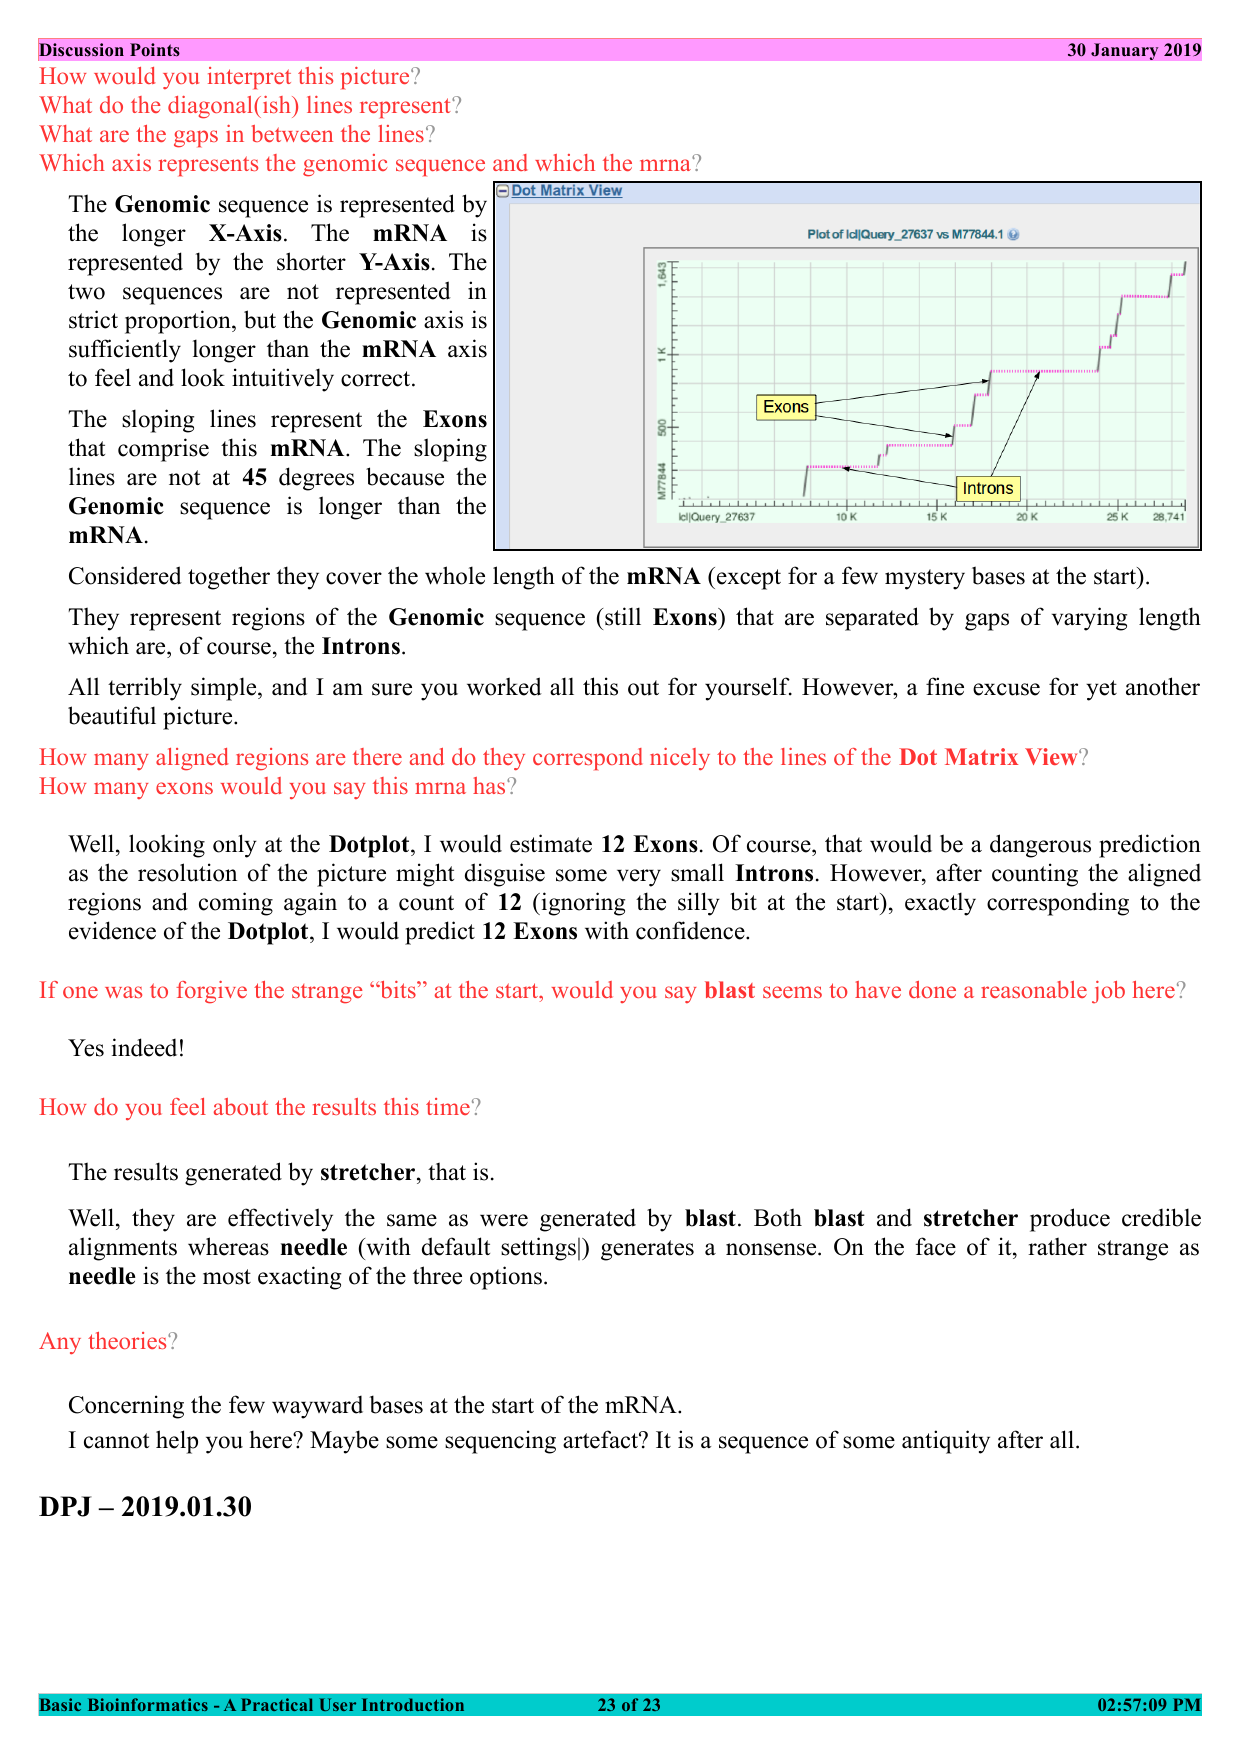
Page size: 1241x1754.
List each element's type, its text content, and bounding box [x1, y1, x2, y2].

text Yes indeed! [68, 1033, 1202, 1062]
text The sloping lines represent the Exons that comprise this mRNA. The sloping lines are not at 45 degrees because the Genomic sequence is longer than the mRNA. [68, 404, 493, 549]
text The Genomic sequence is represented by the longer X-Axis. The mRNA is represented by the shorter Y-Axis. The two sequences are not represented in strict proportion, but the Genomic axis is sufficiently longer than the mRNA axis to feel and look intuitively correct. [68, 188, 493, 392]
text They represent regions of the Genomic sequence (still Exons) that are separated by gaps of varying length which are, of course, the Introns. [68, 602, 1202, 660]
text DPJ – 2019.01.30 [38, 1489, 1202, 1523]
text How many exons would you say this mrna has? [38, 771, 1202, 799]
text What do the diagonal(ish) lines represent? [38, 89, 1202, 119]
text Any theories? [38, 1326, 1202, 1355]
text All terribly simple, and I am sure you worked all this out for yourself. However, a fine excuse for yet another beautiful picture. [68, 672, 1202, 730]
text Well, looking only at the Dotplot, I would estimate 12 Exons. Of course, that would be a dangerous prediction as the resolution of the picture might disguise some very small Introns. However, after counting the aligned regions and coming again to a count of 12 (ignoring the silly bit at the start), exactly corresponding to the evidence of the Dotplot, I would predict 12 Exons with confidence. [68, 829, 1202, 945]
text Considered together they cover the whole length of the mRNA (except for a few mystery bases at the start). [68, 561, 1202, 590]
text Well, they are effectively the same as were generated by blast. Both blast and stretcher produce credible alignments whereas needle (with default settings|) generates a nonsense. On the face of it, rather strange as needle is the most exacting of the three options. [68, 1203, 1202, 1290]
text Which axis represents the genomic sequence and which the mrna? [38, 148, 1202, 177]
text I CANNOT HELP YOU HERE? Maybe some sequencing artefact? It is a sequence of some antiquity after all. [68, 1425, 1202, 1454]
text The results generated by stretcher, that is. [68, 1156, 1202, 1185]
text Concerning the few wayward bases at the start of the mRNA. [68, 1390, 1202, 1419]
text How do you feel about the results this time? [38, 1092, 1202, 1121]
text What are the gaps in between the lines? [38, 119, 1202, 148]
picture [495, 183, 1200, 549]
text If one was to forgive the strange “bits” at the start, would you say blast seems to have done a reasonable job here? [38, 975, 1202, 1004]
text How would you interpret this picture? [38, 61, 1202, 89]
text How many aligned regions are there and do they correspond nicely to the lines of the Dot Matrix View? [38, 741, 1202, 771]
